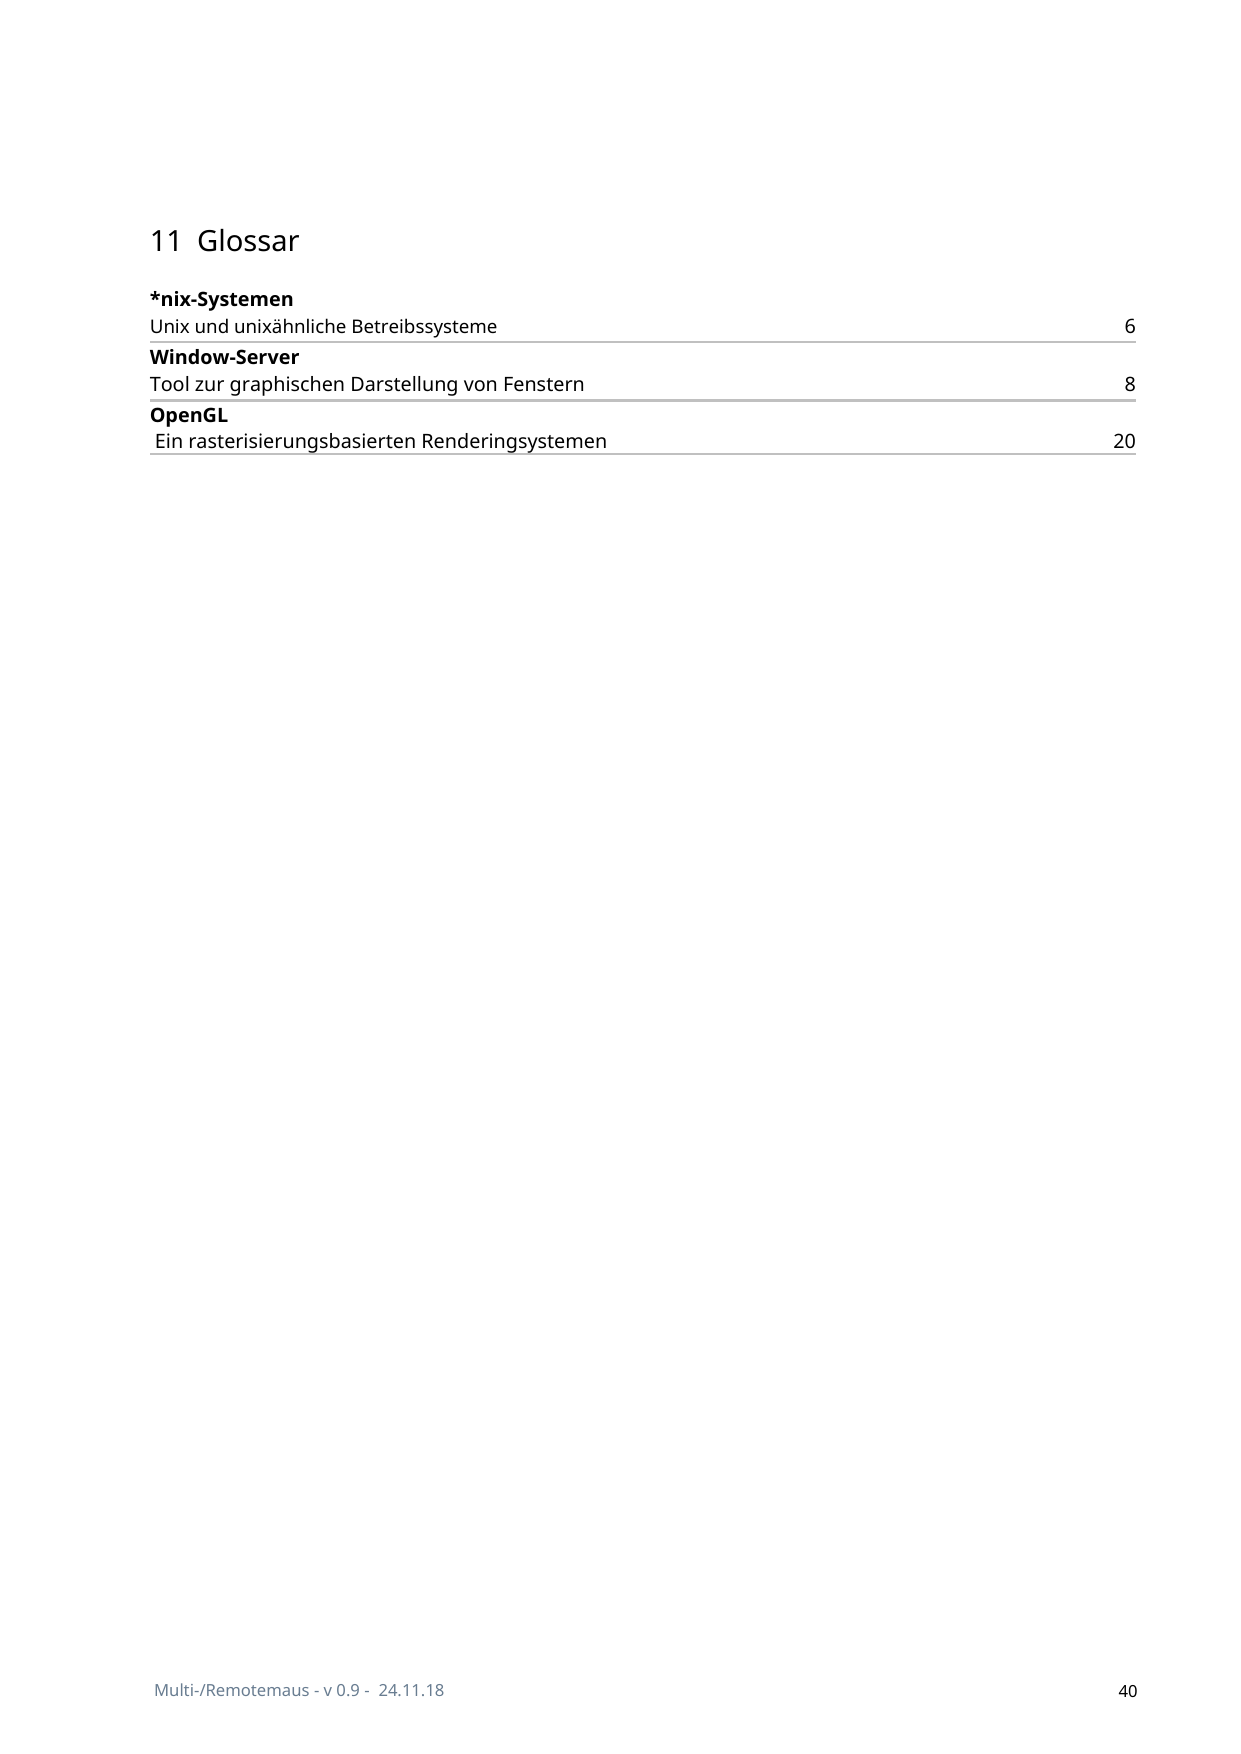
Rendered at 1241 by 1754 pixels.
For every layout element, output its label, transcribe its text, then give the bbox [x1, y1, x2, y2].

text Window-Server [149, 343, 1136, 370]
text *nix-Systemen [149, 285, 1136, 312]
text Tool zur graphischen Darstellung von Fenstern 8 [149, 370, 1136, 402]
text Unix und unixähnliche Betreibssysteme 6 [149, 312, 1136, 343]
subtitle Glossar [149, 221, 1136, 260]
text Ein rasterisierungsbasierten Renderingsystemen 20 [149, 428, 1136, 455]
text OpenGL [149, 402, 1136, 428]
